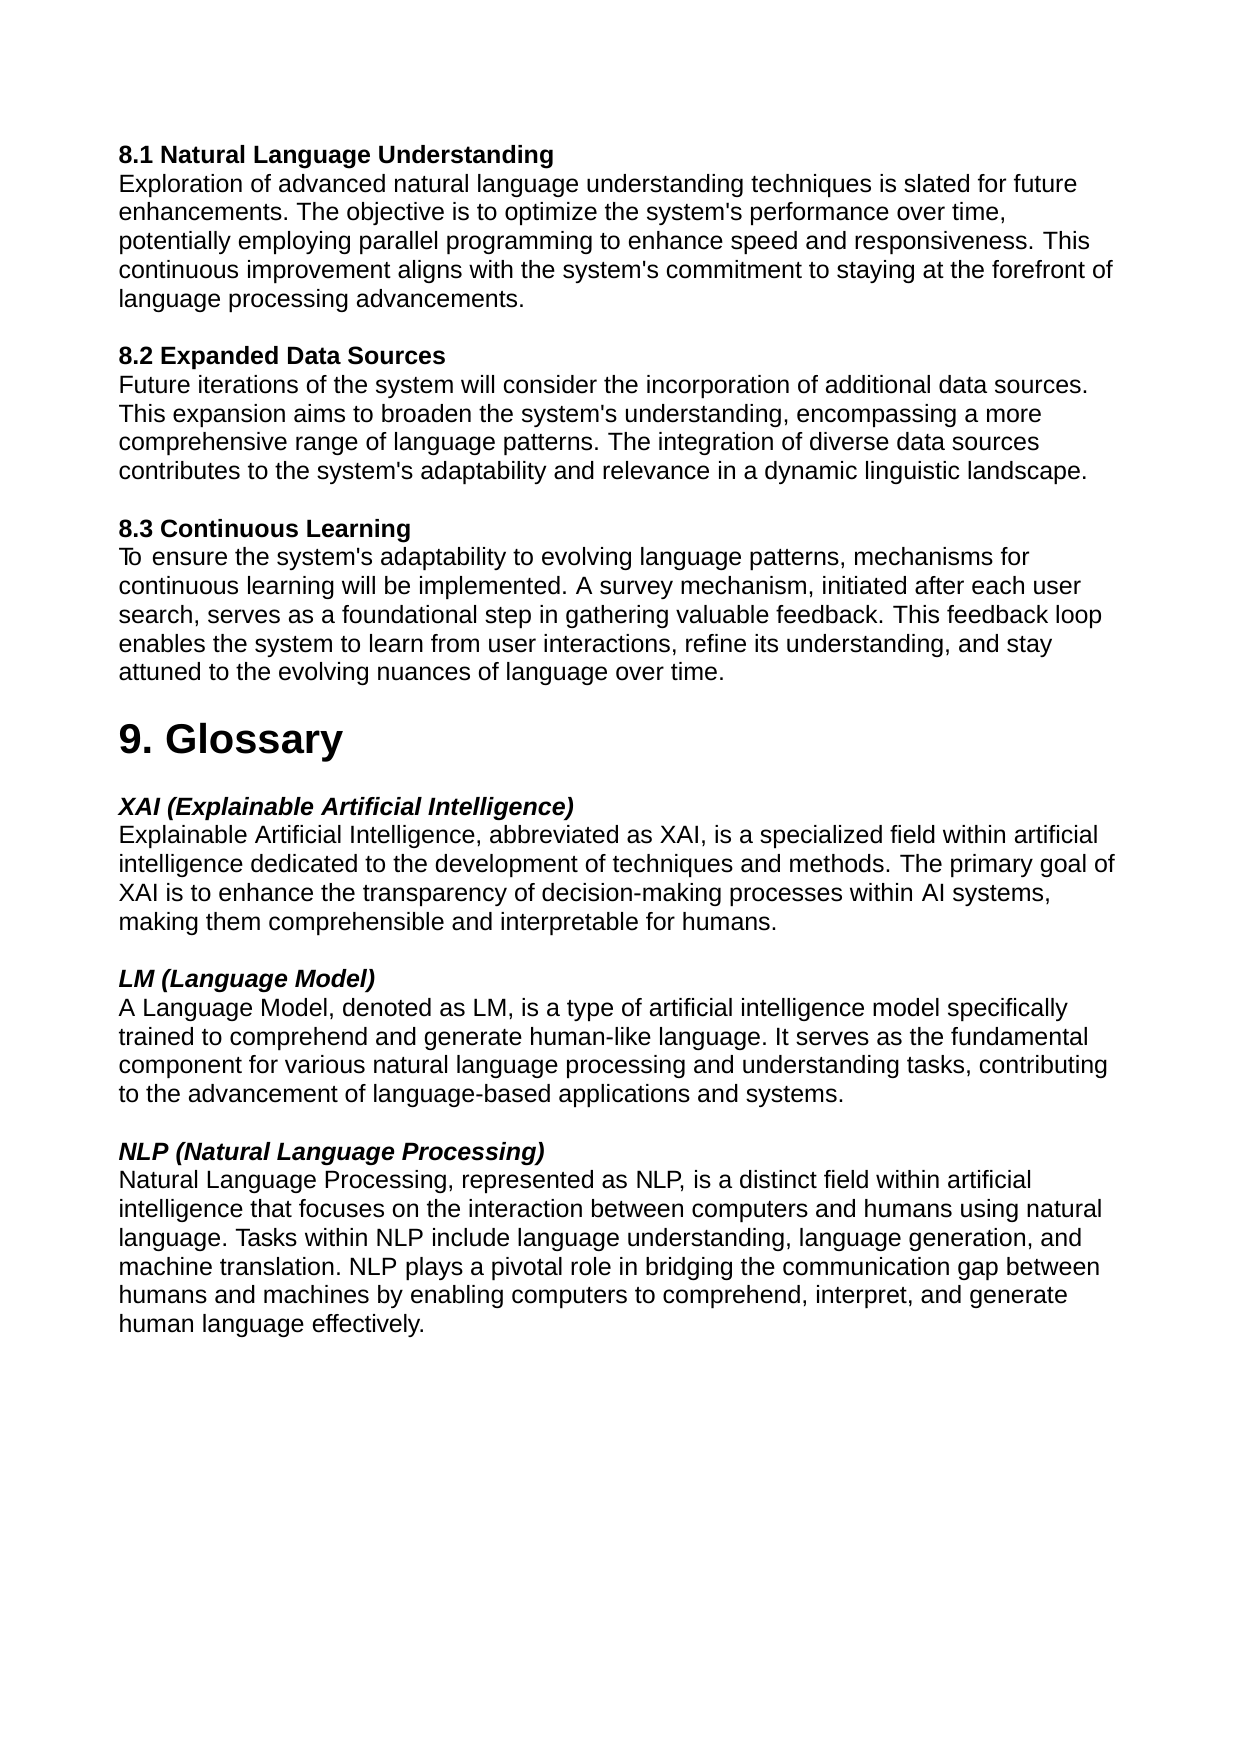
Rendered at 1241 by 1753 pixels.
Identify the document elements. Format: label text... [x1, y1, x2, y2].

text 8.3 Continuous Learning [118, 515, 436, 543]
text XAI (Explainable Artificial Intelligence) [118, 793, 598, 821]
text machine translation. NLP plays a pivotal role in bridging the communication gap between [118, 1253, 1128, 1281]
text Explainable Artificial Intelligence, abbreviated as XAI, is a specialized field within artificial [118, 821, 1139, 849]
text language processing advancements. [118, 285, 1138, 313]
text comprehensive range of language patterns. The integration of diverse data sources [118, 428, 1114, 456]
text Future iterations of the system will consider the incorporation of additional data sources. [118, 371, 1114, 399]
text This expansion aims to broaden the system's understanding, encompassing a more [118, 400, 1114, 428]
text continuous learning will be implemented. A survey mechanism, initiated after each user [118, 572, 1126, 600]
text component for various natural language processing and understanding tasks, contributing [118, 1051, 1134, 1079]
text enables the system to learn from user interactions, refine its understanding, and stay [118, 630, 1126, 658]
text trained to comprehend and generate human-like language. It serves as the fundamental [118, 1023, 1134, 1051]
text enhancements. The objective is to optimize the system's performance over time, [118, 198, 1138, 226]
text intelligence that focuses on the interaction between computers and humans using natural [118, 1195, 1128, 1223]
text To ensure the system's adaptability to evolving language patterns, mechanisms for [118, 543, 1126, 571]
text humans and machines by enabling computers to comprehend, interpret, and generate [118, 1281, 1128, 1309]
text NLP (Natural Language Processing) [118, 1138, 568, 1166]
text potentially employing parallel programming to enhance speed and responsiveness. This [118, 227, 1138, 255]
text XAI is to enhance the transparency of decision-making processes within AI systems, [118, 879, 1139, 907]
text continuous improvement aligns with the system's commitment to staying at the forefront of [118, 256, 1138, 284]
text Natural Language Processing, represented as NLP, is a distinct field within artificial [118, 1166, 1128, 1194]
text making them comprehensible and interpretable for humans. [118, 908, 1139, 936]
text search, serves as a foundational step in gathering valuable feedback. This feedback loop [118, 601, 1126, 629]
text LM (Language Model) [118, 965, 400, 993]
text human language effectively. [118, 1310, 1128, 1338]
text A Language Model, denoted as LM, is a type of artificial intelligence model specifically [118, 994, 1134, 1022]
text language. Tasks within NLP include language understanding, language generation, and [118, 1224, 1128, 1252]
text 8.2 Expanded Data Sources [118, 342, 471, 370]
text Exploration of advanced natural language understanding techniques is slated for future [118, 170, 1138, 198]
text to the advancement of language-based applications and systems. [118, 1080, 1134, 1108]
text 8.1 Natural Language Understanding [118, 141, 579, 169]
text contributes to the system's adaptability and relevance in a dynamic linguistic landscape. [118, 457, 1114, 485]
text 9. Glossary [118, 717, 368, 763]
text intelligence dedicated to the development of techniques and methods. The primary goal of [118, 850, 1139, 878]
text attuned to the evolving nuances of language over time. [118, 658, 1126, 686]
